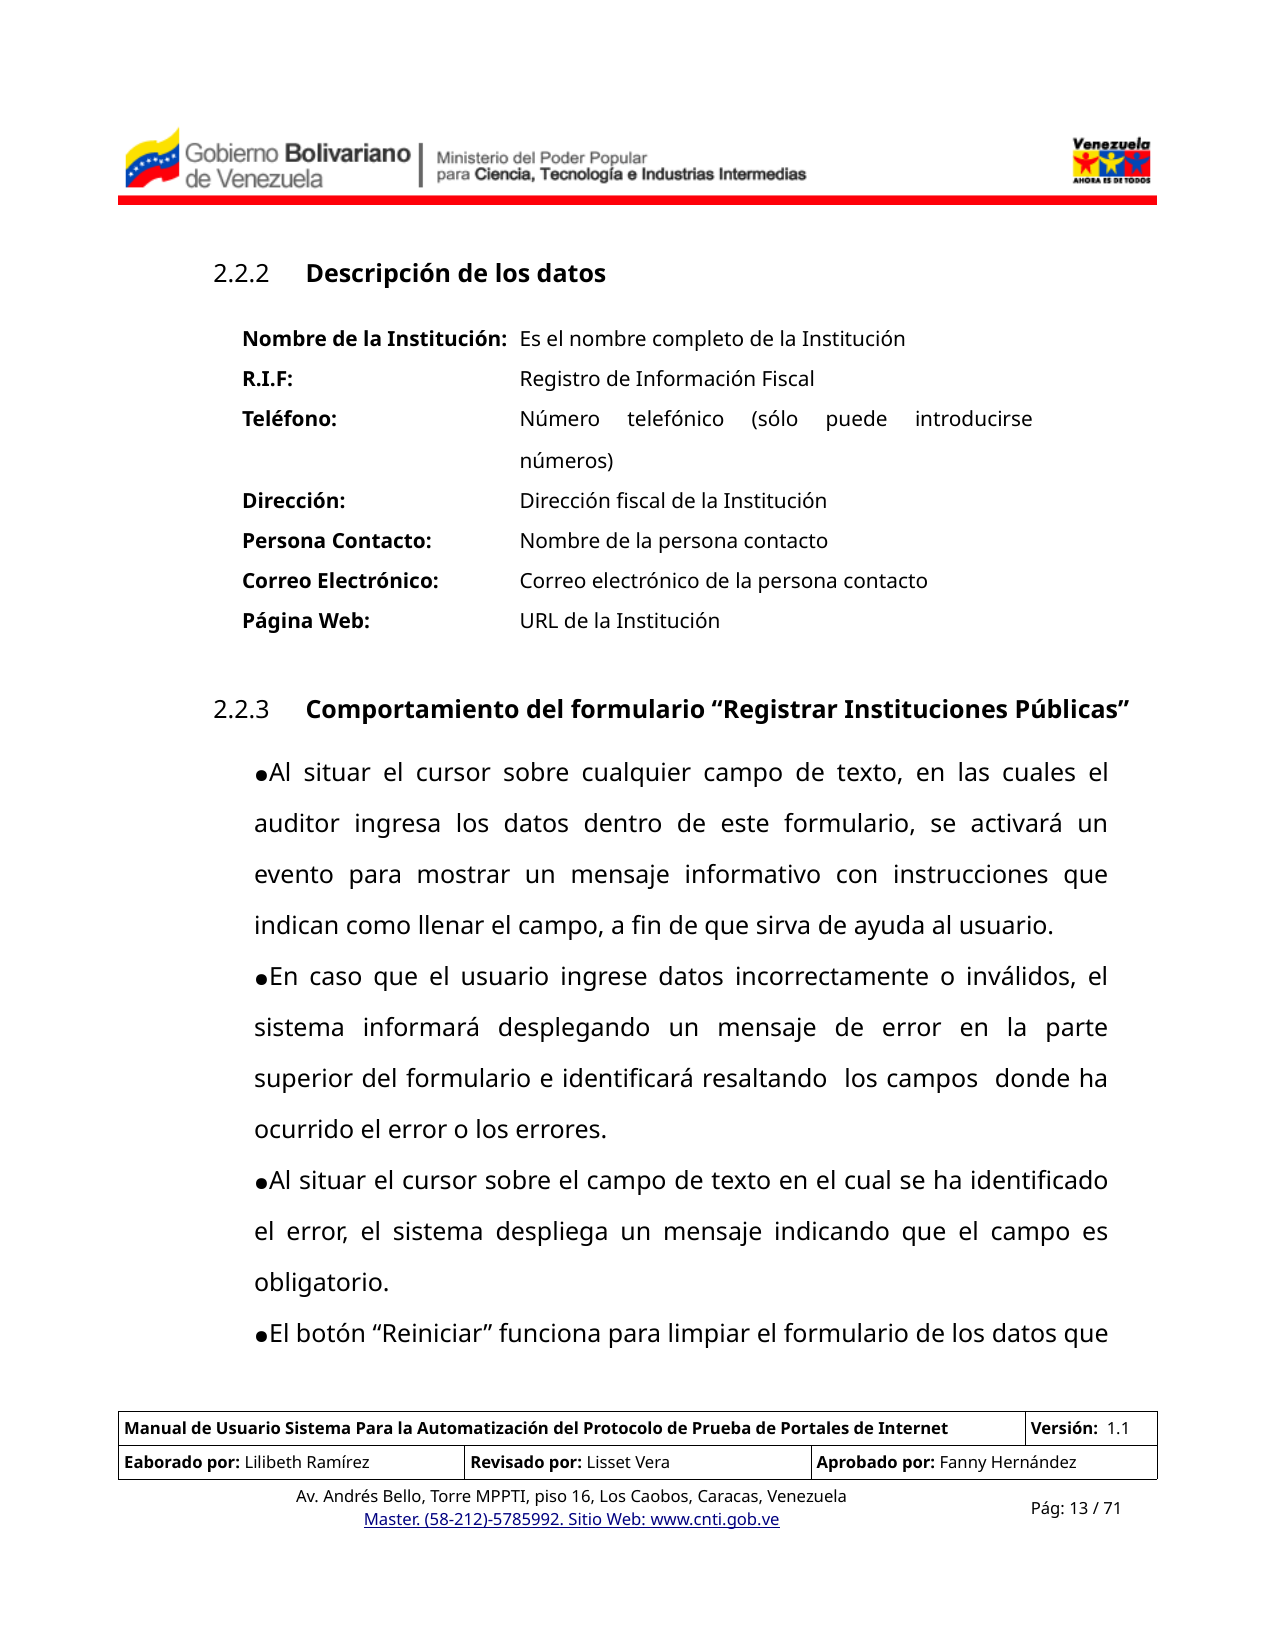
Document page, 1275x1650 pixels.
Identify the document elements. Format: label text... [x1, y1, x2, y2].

list Al situar el cursor sobre cualquier campo de texto, en las cuales el auditor ingresa los datos dentro de este formulario, se activará un evento para mostrar un mensaje informativo con instrucciones que indican como llenar el campo, a fin de que sirva de ayuda al usuario. [254, 754, 1109, 942]
list Al situar el cursor sobre el campo de texto en el cual se ha identificado el error, el sistema despliega un mensaje indicando que el campo es obligatorio. [254, 1163, 1109, 1299]
table_cell Registro de Información Fiscal [514, 358, 1039, 398]
table_cell URL de la Institución [514, 600, 1039, 640]
subtitle Descripción de los datos [118, 255, 1157, 289]
subtitle Comportamiento del formulario “Registrar Instituciones Públicas” [118, 692, 1157, 726]
table_cell Dirección: [236, 480, 513, 520]
table_header Nombre de la Institución: [236, 318, 513, 358]
table_cell Persona Contacto: [236, 520, 513, 560]
table_cell Página Web: [236, 600, 513, 640]
table_cell Número telefónico (sólo puede introducirse números) [514, 398, 1039, 480]
table_header Es el nombre completo de la Institución [514, 318, 1039, 358]
list En caso que el usuario ingrese datos incorrectamente o inválidos, el sistema informará desplegando un mensaje de error en la parte superior del formulario e identificará resaltando los campos donde ha ocurrido el error o los errores. [254, 959, 1109, 1146]
picture [118, 119, 1157, 205]
table_cell Correo Electrónico: [236, 560, 513, 600]
table_cell R.I.F: [236, 358, 513, 398]
table_cell Teléfono: [236, 398, 513, 480]
table_cell Dirección fiscal de la Institución [514, 480, 1039, 520]
table_cell Correo electrónico de la persona contacto [514, 560, 1039, 600]
list El botón “Reiniciar” funciona para limpiar el formulario de los datos que [254, 1316, 1109, 1350]
table_cell Nombre de la persona contacto [514, 520, 1039, 560]
